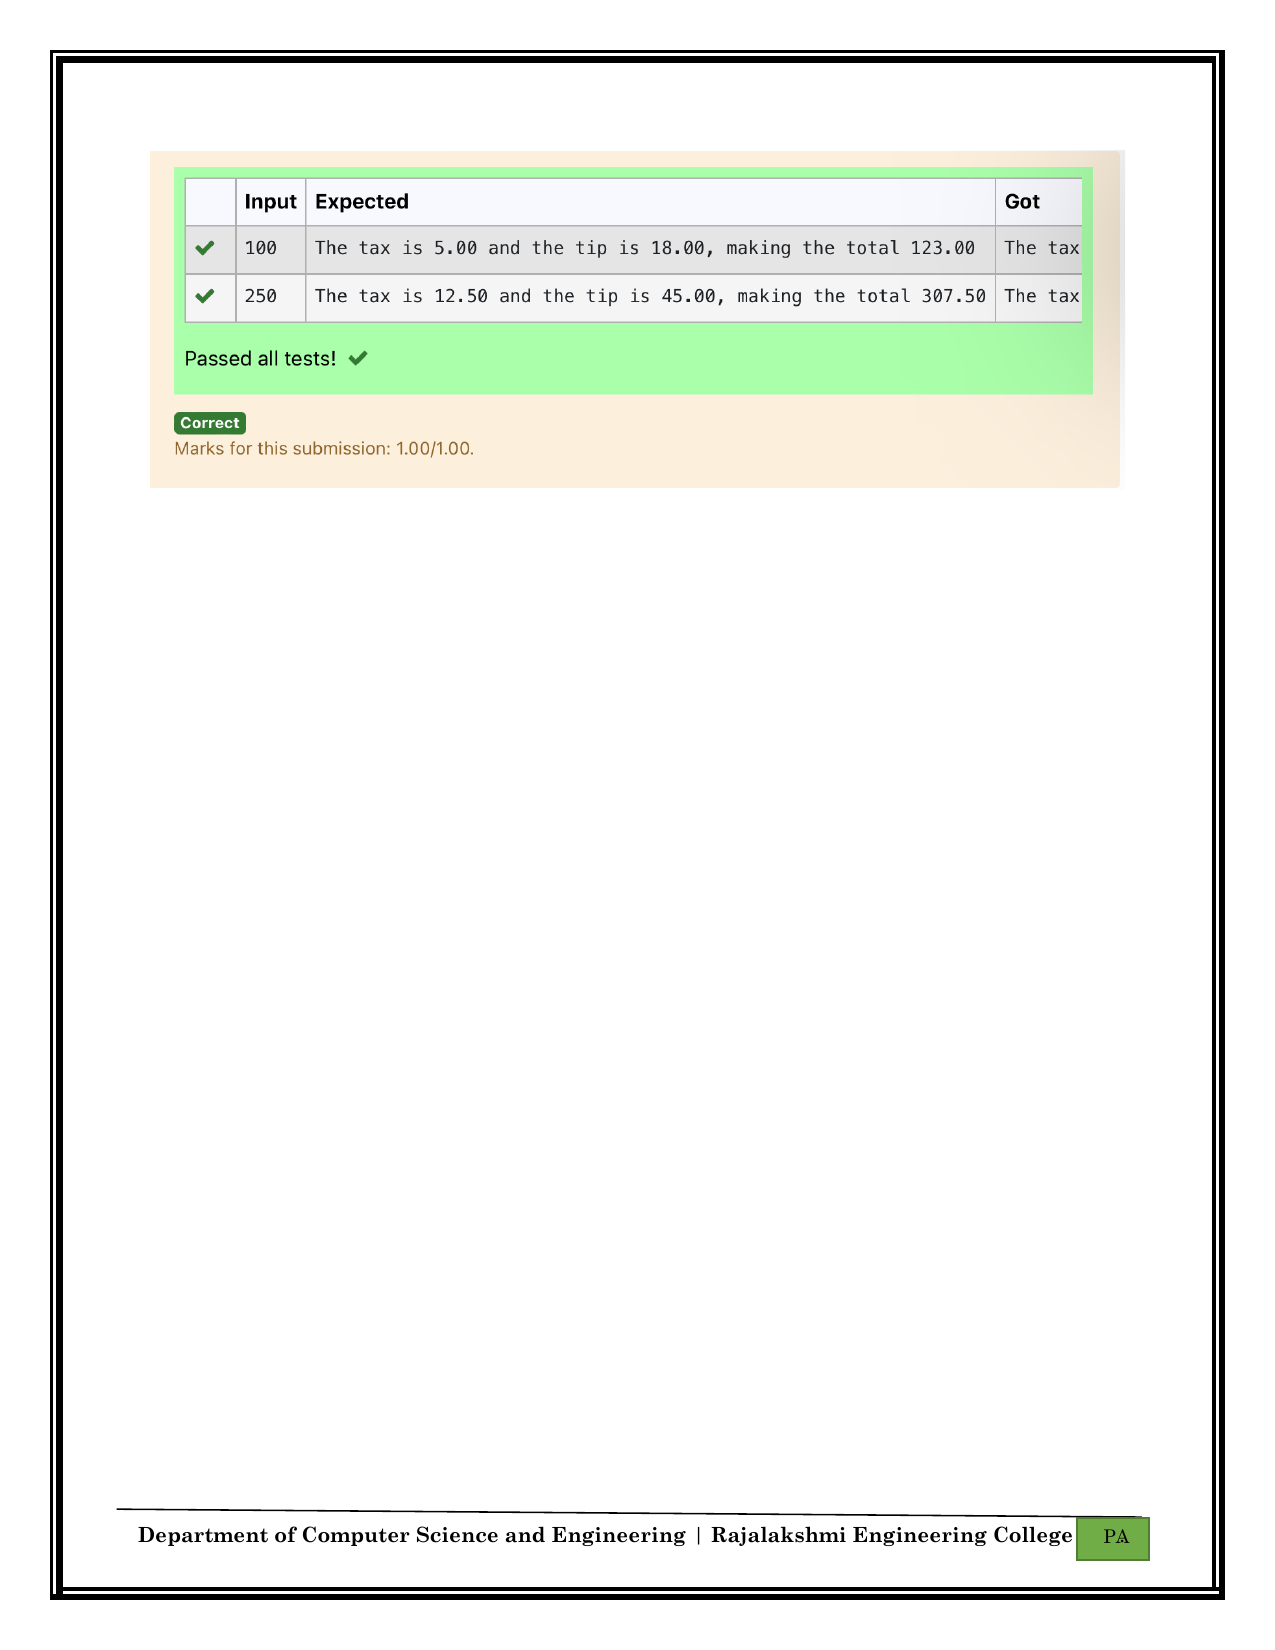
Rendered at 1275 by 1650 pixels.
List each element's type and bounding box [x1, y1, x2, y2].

picture [150, 150, 1125, 490]
